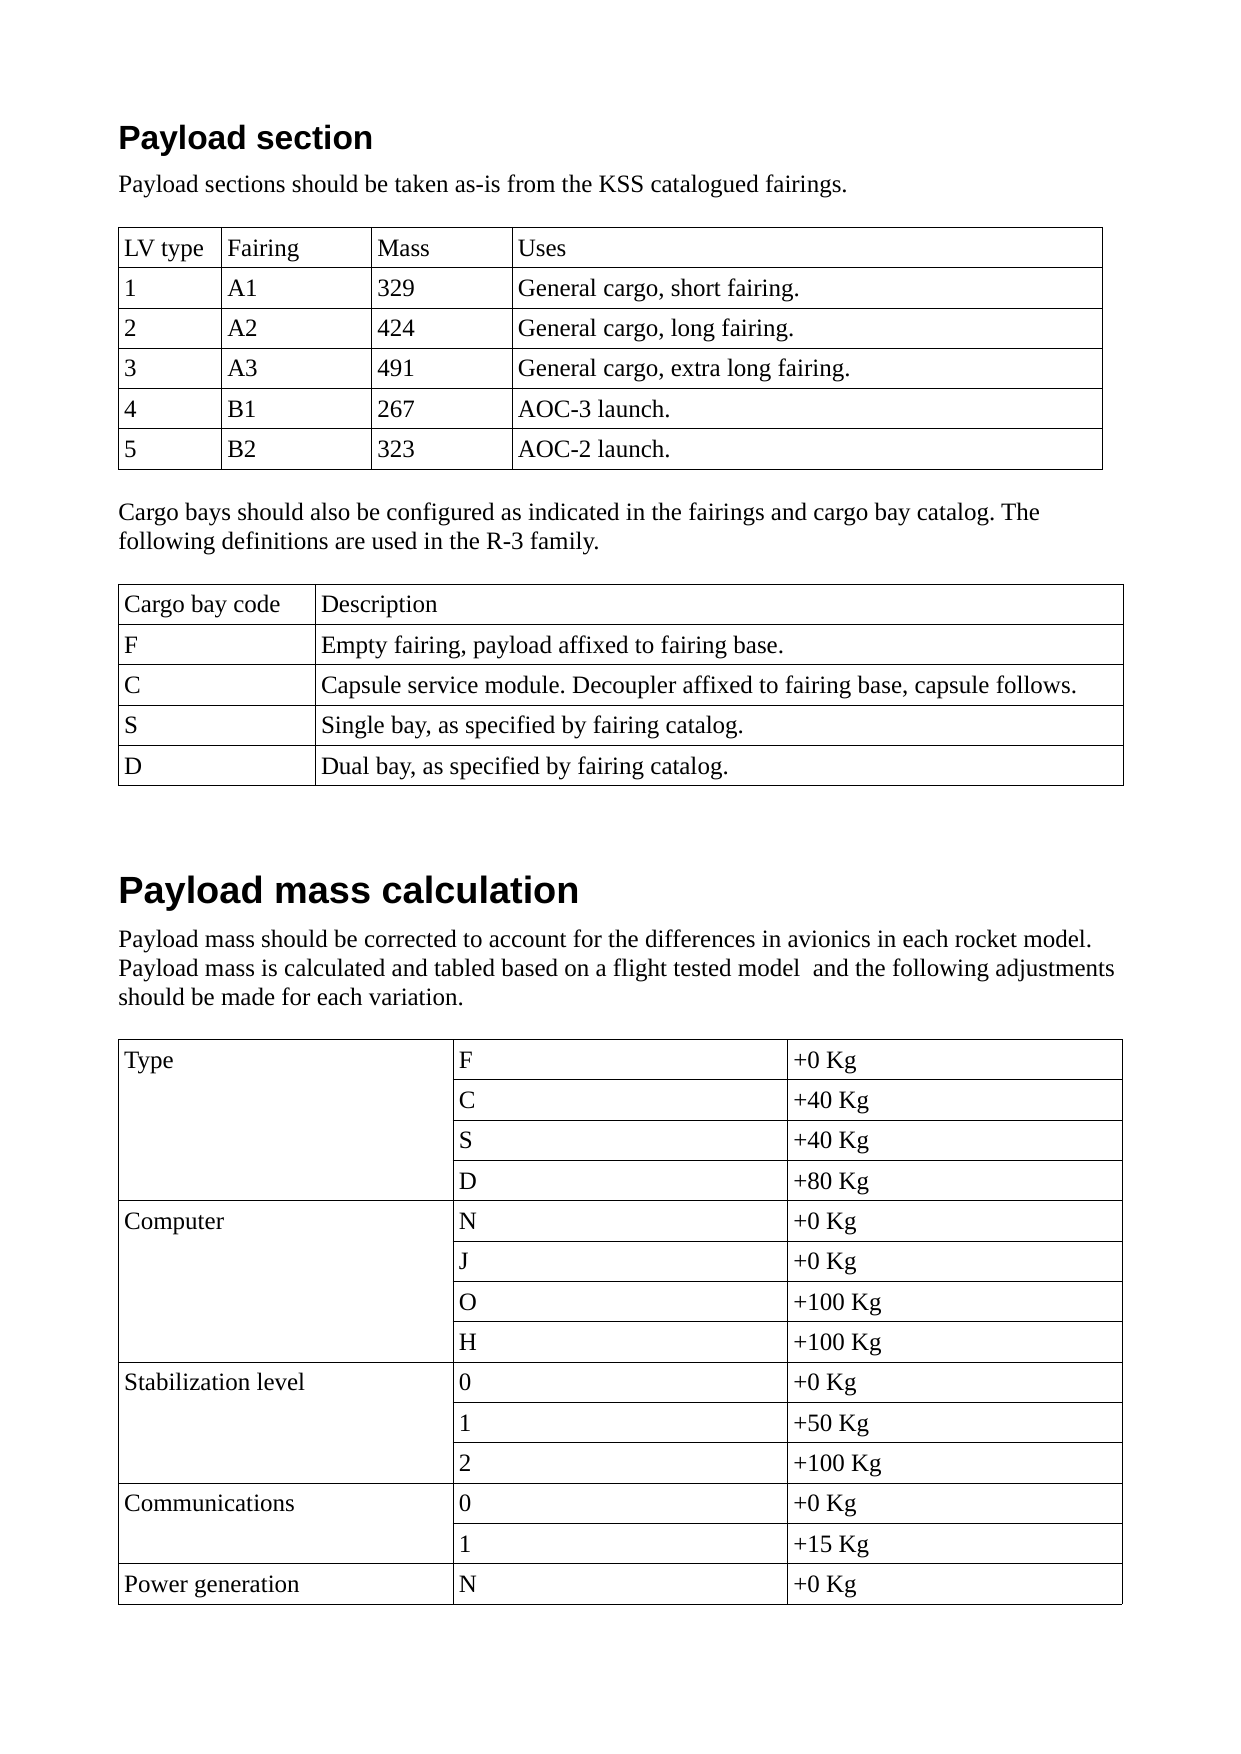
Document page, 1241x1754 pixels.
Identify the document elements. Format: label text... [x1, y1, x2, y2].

table_header Uses [513, 228, 1102, 267]
table_cell 5 [119, 429, 221, 469]
table_cell +40 Kg [788, 1080, 1122, 1120]
table_cell Power generation [119, 1564, 453, 1603]
table_cell A3 [222, 349, 371, 388]
text Payload mass should be corrected to account for the differences in avionics in each rocket model. Payload mass is calculated and tabled based on a flight tested model and the following adjustments should be made for each variation. [118, 924, 1122, 1010]
table_cell 1 [454, 1524, 787, 1563]
table_cell A2 [222, 309, 371, 348]
table_cell 267 [372, 389, 512, 428]
table_cell +0 Kg [788, 1564, 1122, 1603]
table_cell C [119, 665, 315, 705]
table_cell 2 [119, 309, 221, 348]
table_cell 3 [119, 349, 221, 388]
table_header Type [119, 1040, 453, 1200]
table_cell +100 Kg [788, 1443, 1122, 1482]
table_cell Single bay, as specified by fairing catalog. [316, 706, 1123, 745]
table_cell 491 [372, 349, 512, 388]
table_cell +0 Kg [788, 1363, 1122, 1402]
table_cell B2 [222, 429, 371, 469]
table_cell +80 Kg [788, 1161, 1122, 1200]
table_cell 2 [454, 1443, 787, 1482]
table_cell 323 [372, 429, 512, 469]
table_cell J [454, 1242, 787, 1281]
table_header +0 Kg [788, 1040, 1122, 1079]
table_cell +0 Kg [788, 1484, 1122, 1523]
table_cell +50 Kg [788, 1403, 1122, 1442]
table_cell +15 Kg [788, 1524, 1122, 1563]
table_header LV type [119, 228, 221, 267]
table_cell H [454, 1322, 787, 1362]
table_cell D [454, 1161, 787, 1200]
table_cell General cargo, short fairing. [513, 268, 1102, 307]
table_cell A1 [222, 268, 371, 307]
text Cargo bays should also be configured as indicated in the fairings and cargo bay catalog. The following definitions are used in the R-3 family. [118, 497, 1122, 555]
table_cell 329 [372, 268, 512, 307]
table_header Mass [372, 228, 512, 267]
table_cell +40 Kg [788, 1121, 1122, 1160]
table_cell Capsule service module. Decoupler affixed to fairing base, capsule follows. [316, 665, 1123, 705]
table_cell 1 [454, 1403, 787, 1442]
table_cell 0 [454, 1484, 787, 1523]
table_cell 1 [119, 268, 221, 307]
table_cell F [119, 625, 315, 664]
table_cell N [454, 1564, 787, 1603]
table_cell B1 [222, 389, 371, 428]
table_cell O [454, 1282, 787, 1321]
table_header Cargo bay code [119, 585, 315, 624]
table_cell Empty fairing, payload affixed to fairing base. [316, 625, 1123, 664]
table_cell General cargo, long fairing. [513, 309, 1102, 348]
table_cell N [454, 1201, 787, 1241]
table_header Description [316, 585, 1123, 624]
table_cell +100 Kg [788, 1322, 1122, 1362]
table_cell General cargo, extra long fairing. [513, 349, 1102, 388]
table_cell Dual bay, as specified by fairing catalog. [316, 746, 1123, 785]
table_cell 424 [372, 309, 512, 348]
table_cell 4 [119, 389, 221, 428]
table_cell +100 Kg [788, 1282, 1122, 1321]
table_cell 0 [454, 1363, 787, 1402]
table_cell +0 Kg [788, 1201, 1122, 1241]
table_cell C [454, 1080, 787, 1120]
table_cell S [454, 1121, 787, 1160]
text Payload sections should be taken as-is from the KSS catalogued fairings. [118, 169, 1122, 198]
subtitle Payload section [118, 118, 1122, 157]
table_cell +0 Kg [788, 1242, 1122, 1281]
table_cell S [119, 706, 315, 745]
table_cell Stabilization level [119, 1363, 453, 1482]
table_cell AOC-3 launch. [513, 389, 1102, 428]
table_header F [454, 1040, 787, 1079]
table_cell AOC-2 launch. [513, 429, 1102, 469]
table_cell D [119, 746, 315, 785]
table_cell Computer [119, 1201, 453, 1362]
table_cell Communications [119, 1484, 453, 1563]
subtitle Payload mass calculation [118, 868, 1122, 912]
table_header Fairing [222, 228, 371, 267]
